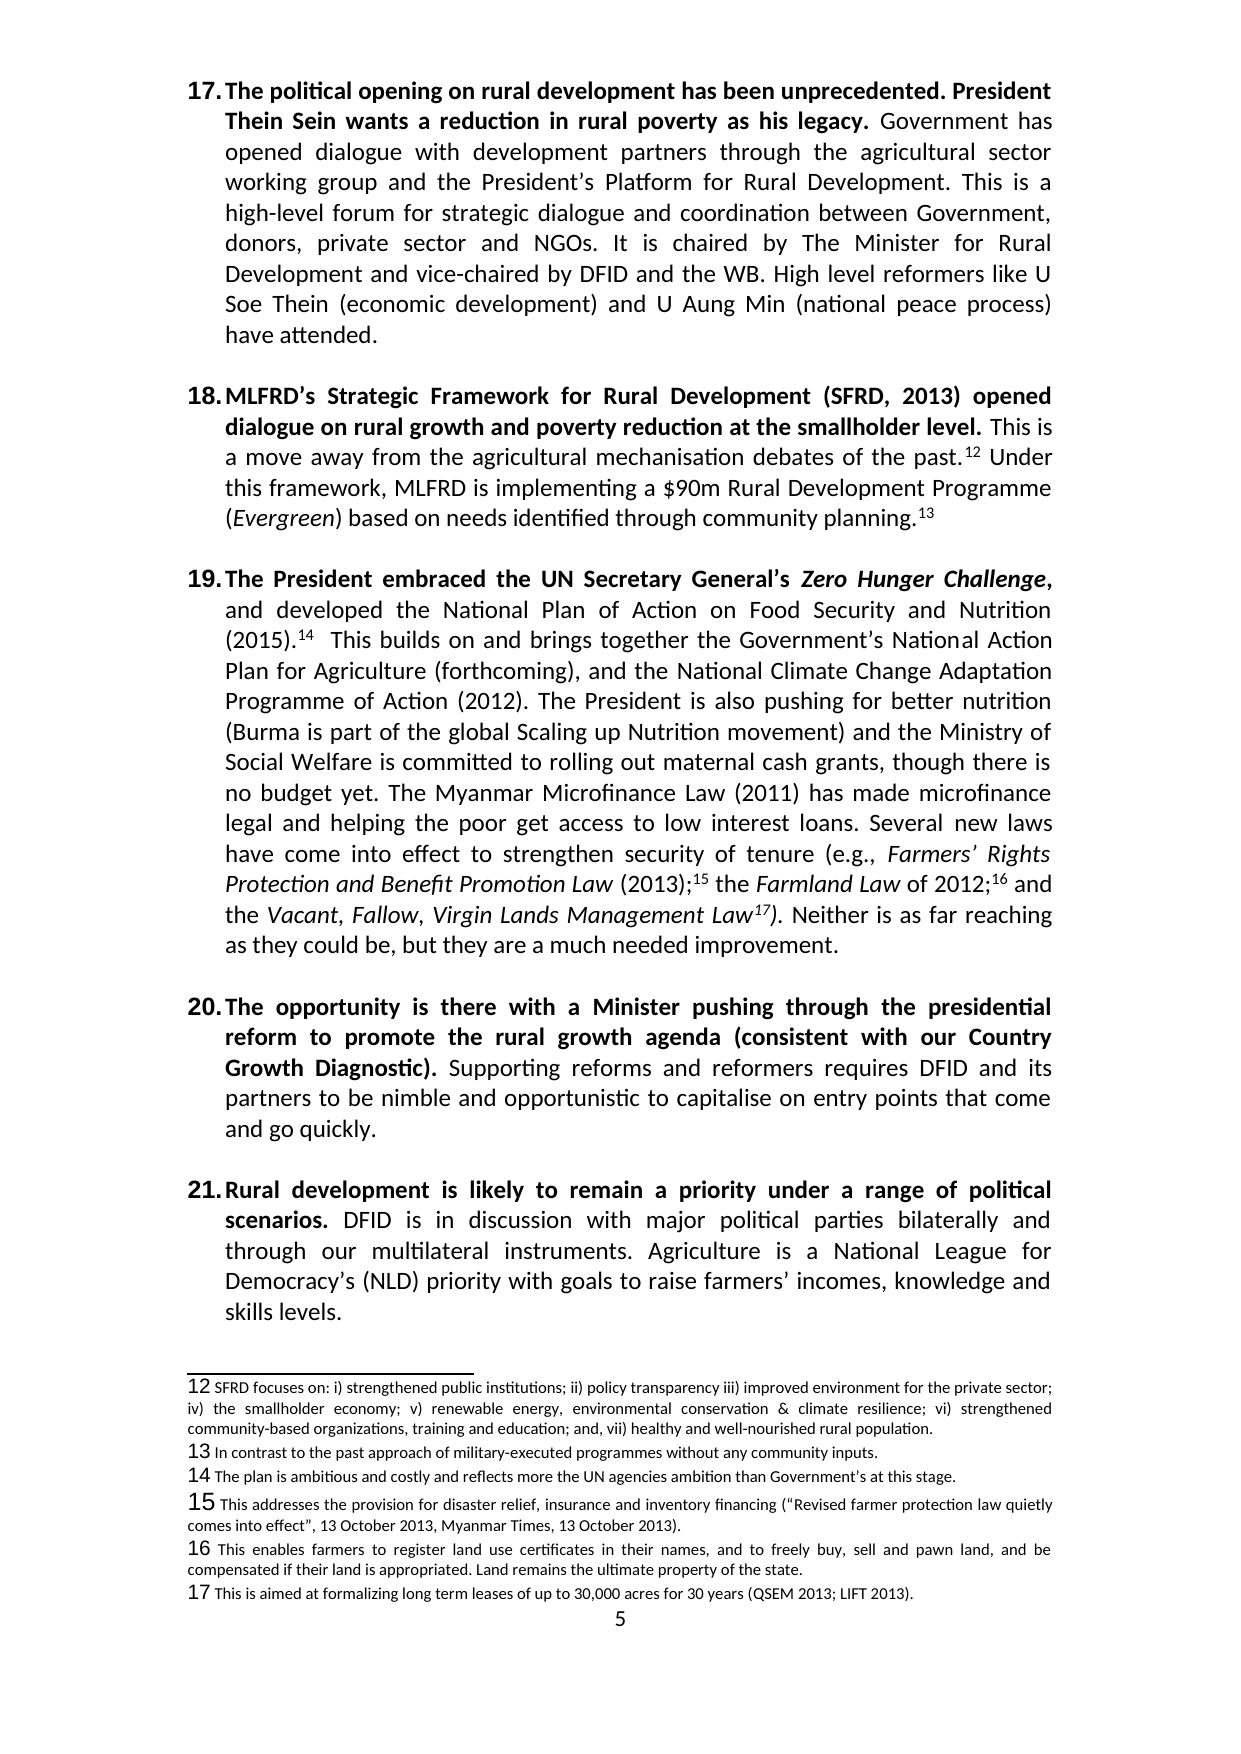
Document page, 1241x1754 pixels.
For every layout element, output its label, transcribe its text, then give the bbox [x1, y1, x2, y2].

list MLFRD’s Strategic Framework for Rural Development (SFRD, 2013) opened dialogue on rural growth and poverty reduction at the smallholder level. This is a move away from the agricultural mechanisation debates of the past. Under this framework, MLFRD is implementing a $90m Rural Development Programme (Evergreen) based on needs identified through community planning. [187, 380, 1053, 533]
list The President embraced the UN Secretary General’s Zero Hunger Challenge, and developed the National Plan of Action on Food Security and Nutrition (2015). This builds on and brings together the Government’s National Action Plan for Agriculture (forthcoming), and the National Climate Change Adaptation Programme of Action (2012). The President is also pushing for better nutrition (Burma is part of the global Scaling up Nutrition movement) and the Ministry of Social Welfare is committed to rolling out maternal cash grants, though there is no budget yet. The Myanmar Microfinance Law (2011) has made microfinance legal and helping the poor get access to low interest loans. Several new laws have come into effect to strengthen security of tenure (e.g., Farmers’ Rights Protection and Benefit Promotion Law (2013); the Farmland Law of 2012; and the Vacant, Fallow, Virgin Lands Management Law). Neither is as far reaching as they could be, but they are a much needed improvement. [187, 563, 1053, 960]
list Rural development is likely to remain a priority under a range of political scenarios. DFID is in discussion with major political parties bilaterally and through our multilateral instruments. Agriculture is a National League for Democracy’s (NLD) priority with goals to raise farmers’ incomes, knowledge and skills levels. [187, 1174, 1053, 1326]
list In contrast to the past approach of military-executed programmes without any community inputs. [187, 1439, 1053, 1463]
list This enables farmers to register land use certificates in their names, and to freely buy, sell and pawn land, and be compensated if their land is appropriated. Land remains the ultimate property of the state. [187, 1536, 1053, 1580]
list This is aimed at formalizing long term leases of up to 30,000 acres for 30 years (QSEM 2013; LIFT 2013). [187, 1580, 1053, 1604]
list This addresses the provision for disaster relief, insurance and inventory financing (“Revised farmer protection law quietly comes into effect”, 13 October 2013, Myanmar Times, 13 October 2013). [187, 1487, 1053, 1536]
list The political opening on rural development has been unprecedented. President Thein Sein wants a reduction in rural poverty as his legacy. Government has opened dialogue with development partners through the agricultural sector working group and the President’s Platform for Rural Development. This is a high-level forum for strategic dialogue and coordination between Government, donors, private sector and NGOs. It is chaired by The Minister for Rural Development and vice-chaired by DFID and the WB. High level reformers like U Soe Thein (economic development) and U Aung Min (national peace process) have attended. [187, 75, 1053, 350]
list SFRD focuses on: i) strengthened public institutions; ii) policy transparency iii) improved environment for the private sector; iv) the smallholder economy; v) renewable energy, environmental conservation & climate resilience; vi) strengthened community-based organizations, training and education; and, vii) healthy and well-nourished rural population. [187, 1374, 1053, 1439]
list The opportunity is there with a Minister pushing through the presidential reform to promote the rural growth agenda (consistent with our Country Growth Diagnostic). Supporting reforms and reformers requires DFID and its partners to be nimble and opportunistic to capitalise on entry points that come and go quickly. [187, 991, 1053, 1143]
list The plan is ambitious and costly and reflects more the UN agencies ambition than Government’s at this stage. [187, 1463, 1053, 1487]
